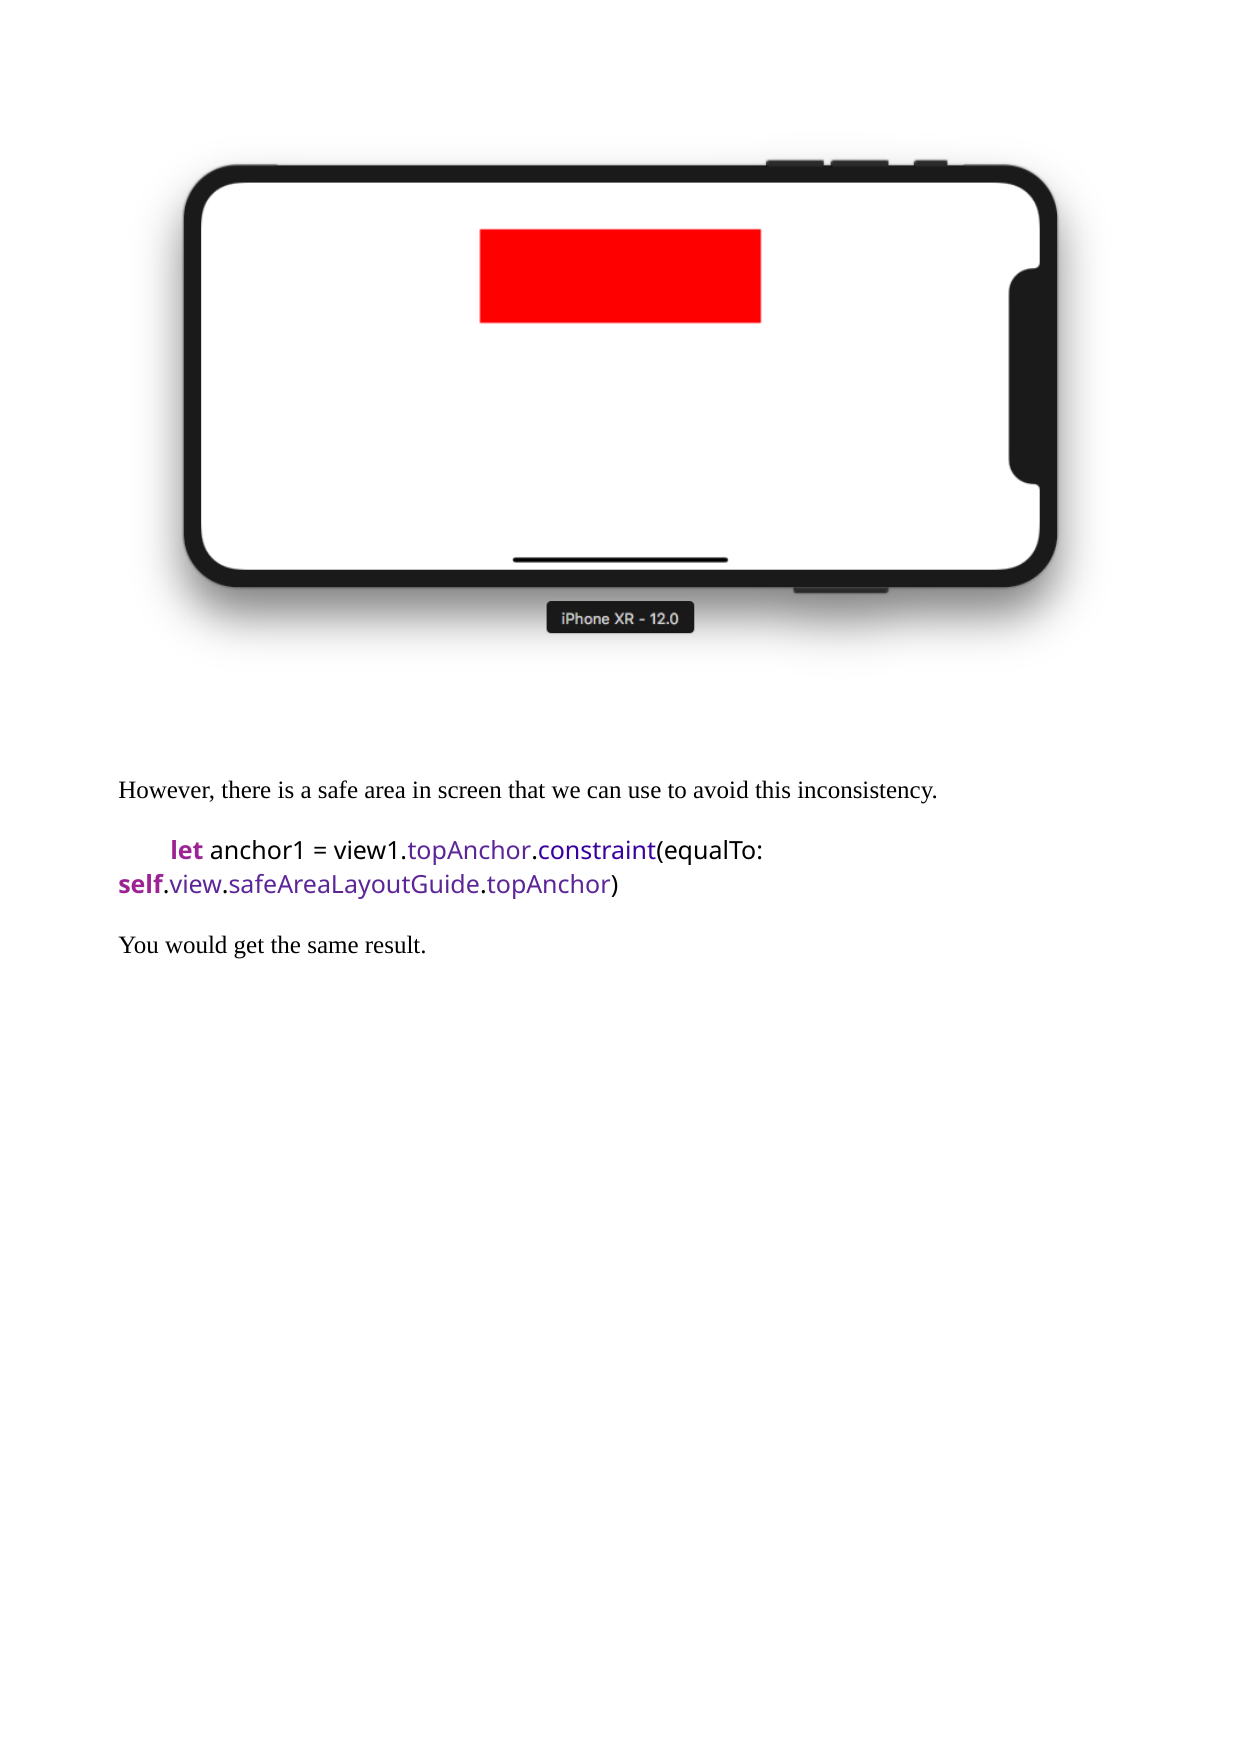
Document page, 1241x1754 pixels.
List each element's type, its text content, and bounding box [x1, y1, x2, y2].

text You would get the same result. [118, 930, 1122, 959]
text However, there is a safe area in screen that we can use to avoid this inconsistency. [118, 776, 1122, 804]
picture [118, 118, 1123, 690]
text let anchor1 = view1.topAnchor.constraint(equalTo: self.view.safeAreaLayoutGuide.topAnchor) [118, 833, 1122, 901]
